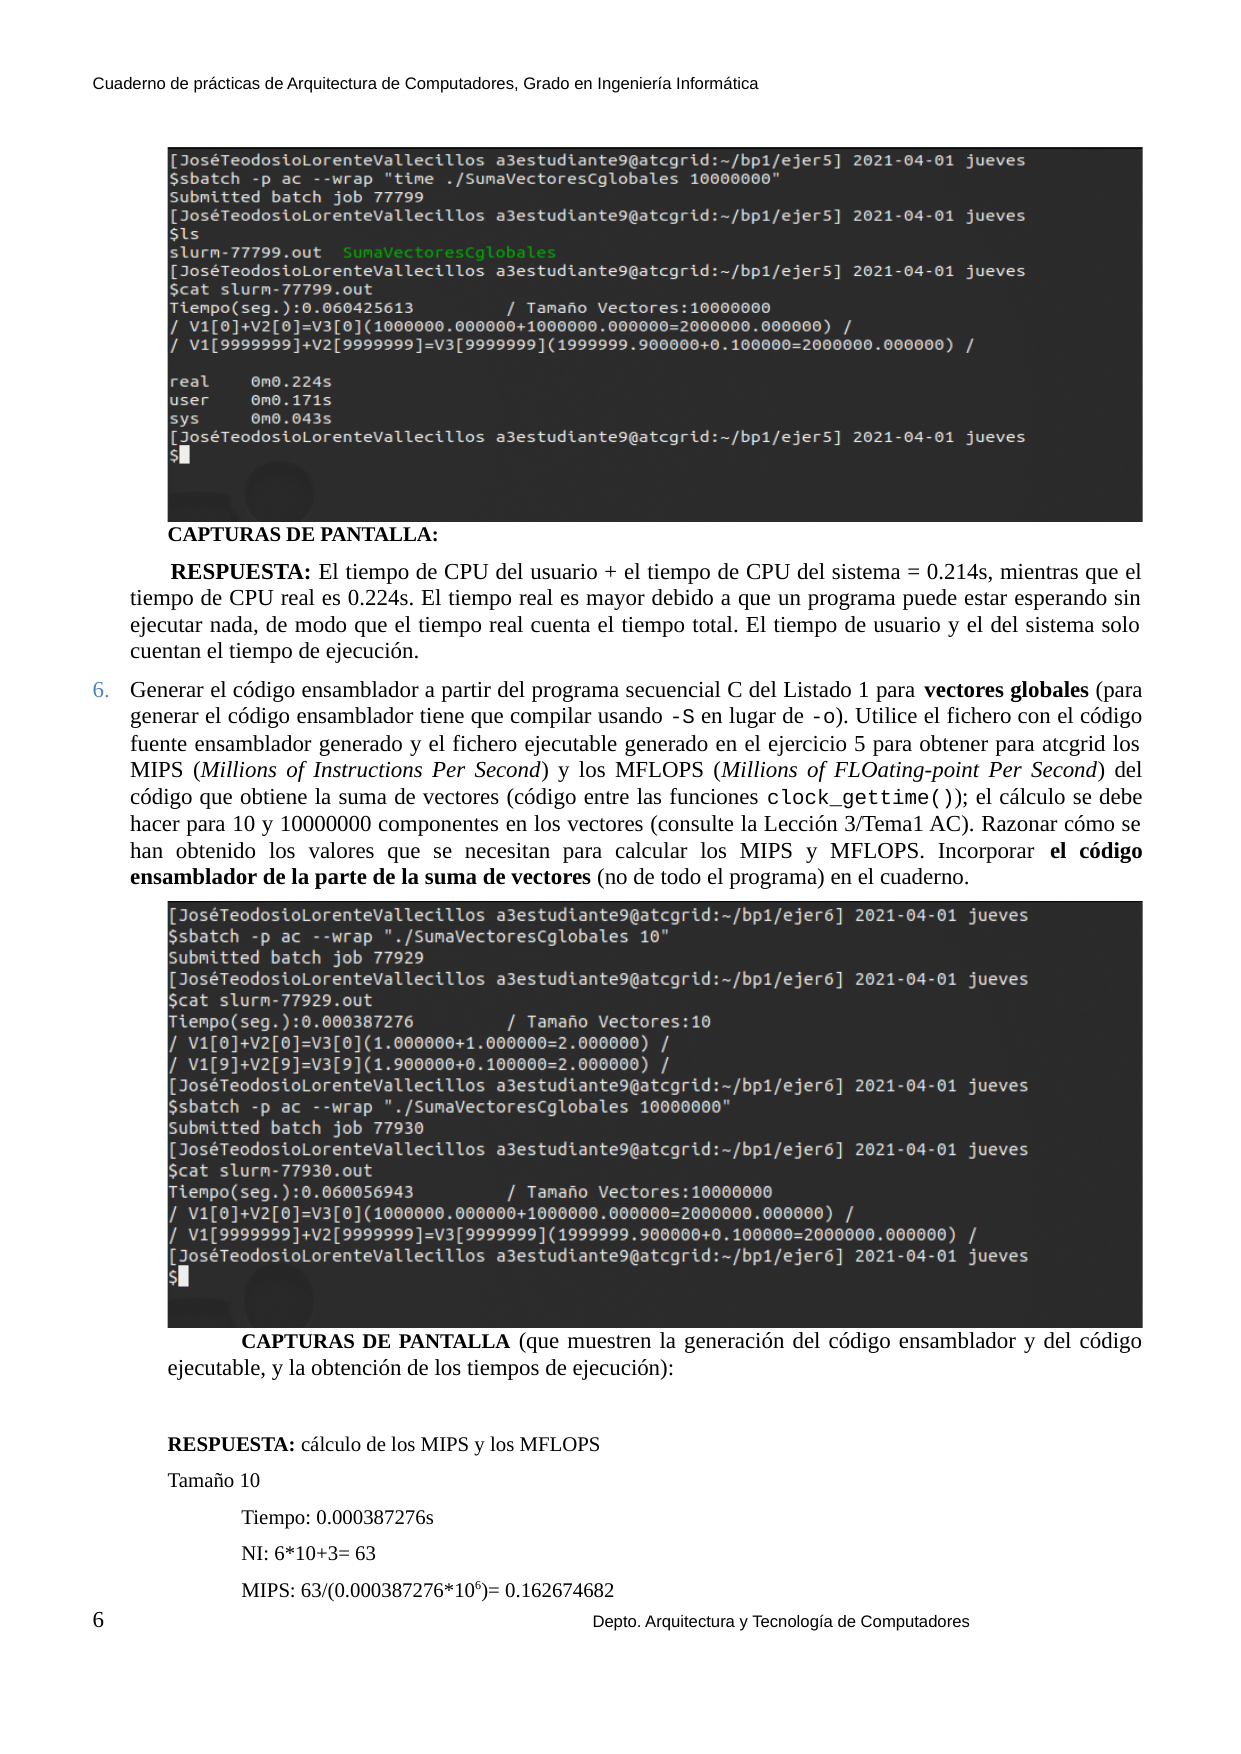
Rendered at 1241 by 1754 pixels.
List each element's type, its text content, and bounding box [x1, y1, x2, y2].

text RESPUESTA: cálculo de los MIPS y los MFLOPS [167, 1432, 1143, 1456]
picture [167, 147, 1143, 522]
text Tiempo: 0.000387276s [167, 1505, 1143, 1529]
list CAPTURAS DE PANTALLA (que muestren la generación del código ensamblador y del código ejecutable, y la obtención de los tiempos de ejecución): [167, 1328, 1143, 1380]
text MIPS: 63/(0.000387276*106)= 0.162674682 [167, 1578, 1143, 1602]
list Generar el código ensamblador a partir del programa secuencial C del Listado 1 para vectores globales (para generar el código ensamblador tiene que compilar usando -S en lugar de -o). Utilice el fichero con el código fuente ensamblador generado y el fichero ejecutable generado en el ejercicio 5 para obtener para atcgrid los MIPS (Millions of Instructions Per Second) y los MFLOPS (Millions of FLOating-point Per Second) del código que obtiene la suma de vectores (código entre las funciones clock_gettime()); el cálculo se debe hacer para 10 y 10000000 componentes en los vectores (consulte la Lección 3/Tema1 AC). Razonar cómo se han obtenido los valores que se necesitan para calcular los MIPS y MFLOPS. Incorporar el código ensamblador de la parte de la suma de vectores (no de todo el programa) en el cuaderno. [92, 676, 1143, 889]
picture [167, 901, 1143, 1328]
list RESPUESTA: El tiempo de CPU del usuario + el tiempo de CPU del sistema = 0.214s, mientras que el tiempo de CPU real es 0.224s. El tiempo real es mayor debido a que un programa puede estar esperando sin ejecutar nada, de modo que el tiempo real cuenta el tiempo total. El tiempo de usuario y el del sistema solo cuentan el tiempo de ejecución. [130, 558, 1143, 663]
text NI: 6*10+3= 63 [167, 1541, 1143, 1565]
text CAPTURAS DE PANTALLA: [167, 522, 1143, 546]
text Tamaño 10 [167, 1468, 1143, 1492]
